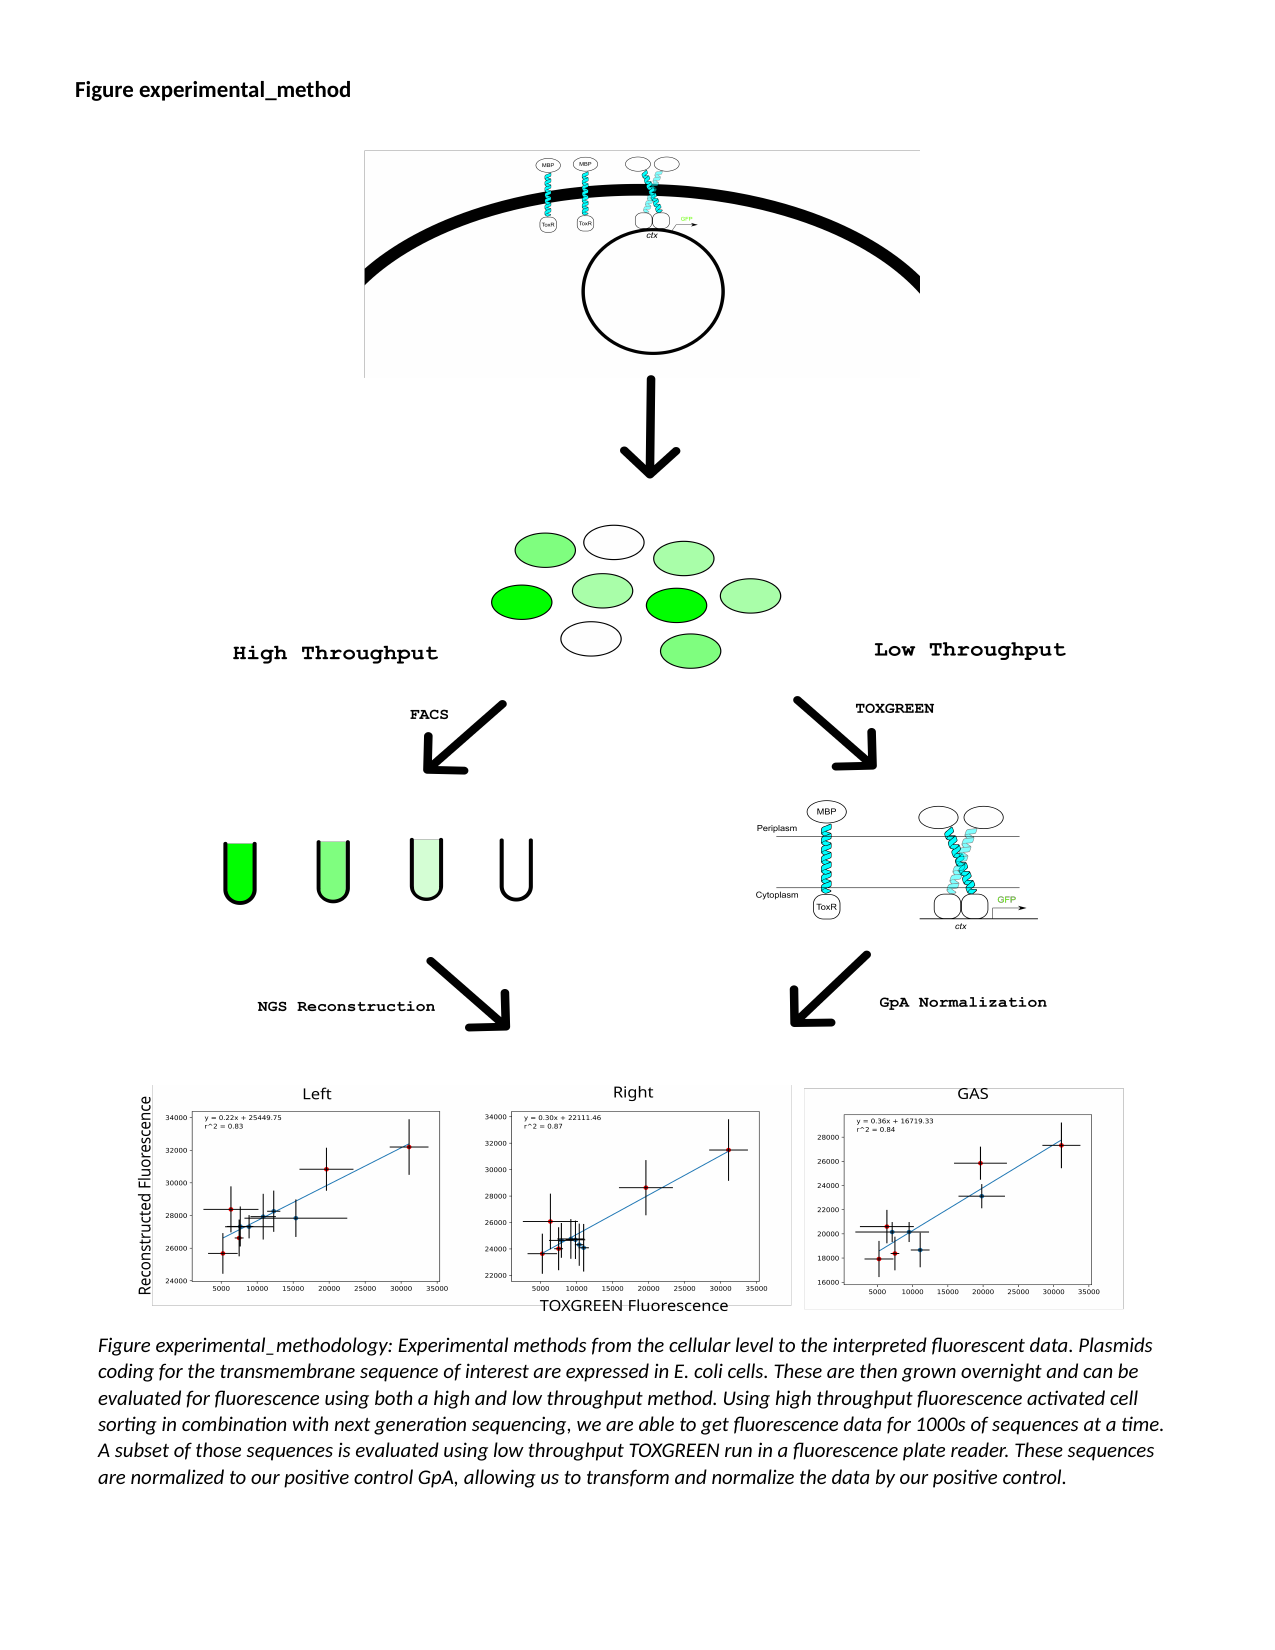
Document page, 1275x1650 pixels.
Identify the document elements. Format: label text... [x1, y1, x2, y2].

text Figure experimental_method [75, 75, 1200, 103]
text Figure experimental_methodology: Experimental methods from the cellular level to the interpreted fluorescent data. Plasmids coding for the transmembrane sequence of interest are expressed in E. coli cells. These are then grown overnight and can be evaluated for fluorescence using both a high and low throughput method. Using high throughput fluorescence activated cell sorting in combination with next generation sequencing, we are able to get fluorescence data for 1000s of sequences at a time. A subset of those sequences is evaluated using low throughput TOXGREEN run in a fluorescence plate reader. These sequences are normalized to our positive control GpA, allowing us to transform and normalize the data by our positive control. [98, 150, 1167, 1489]
